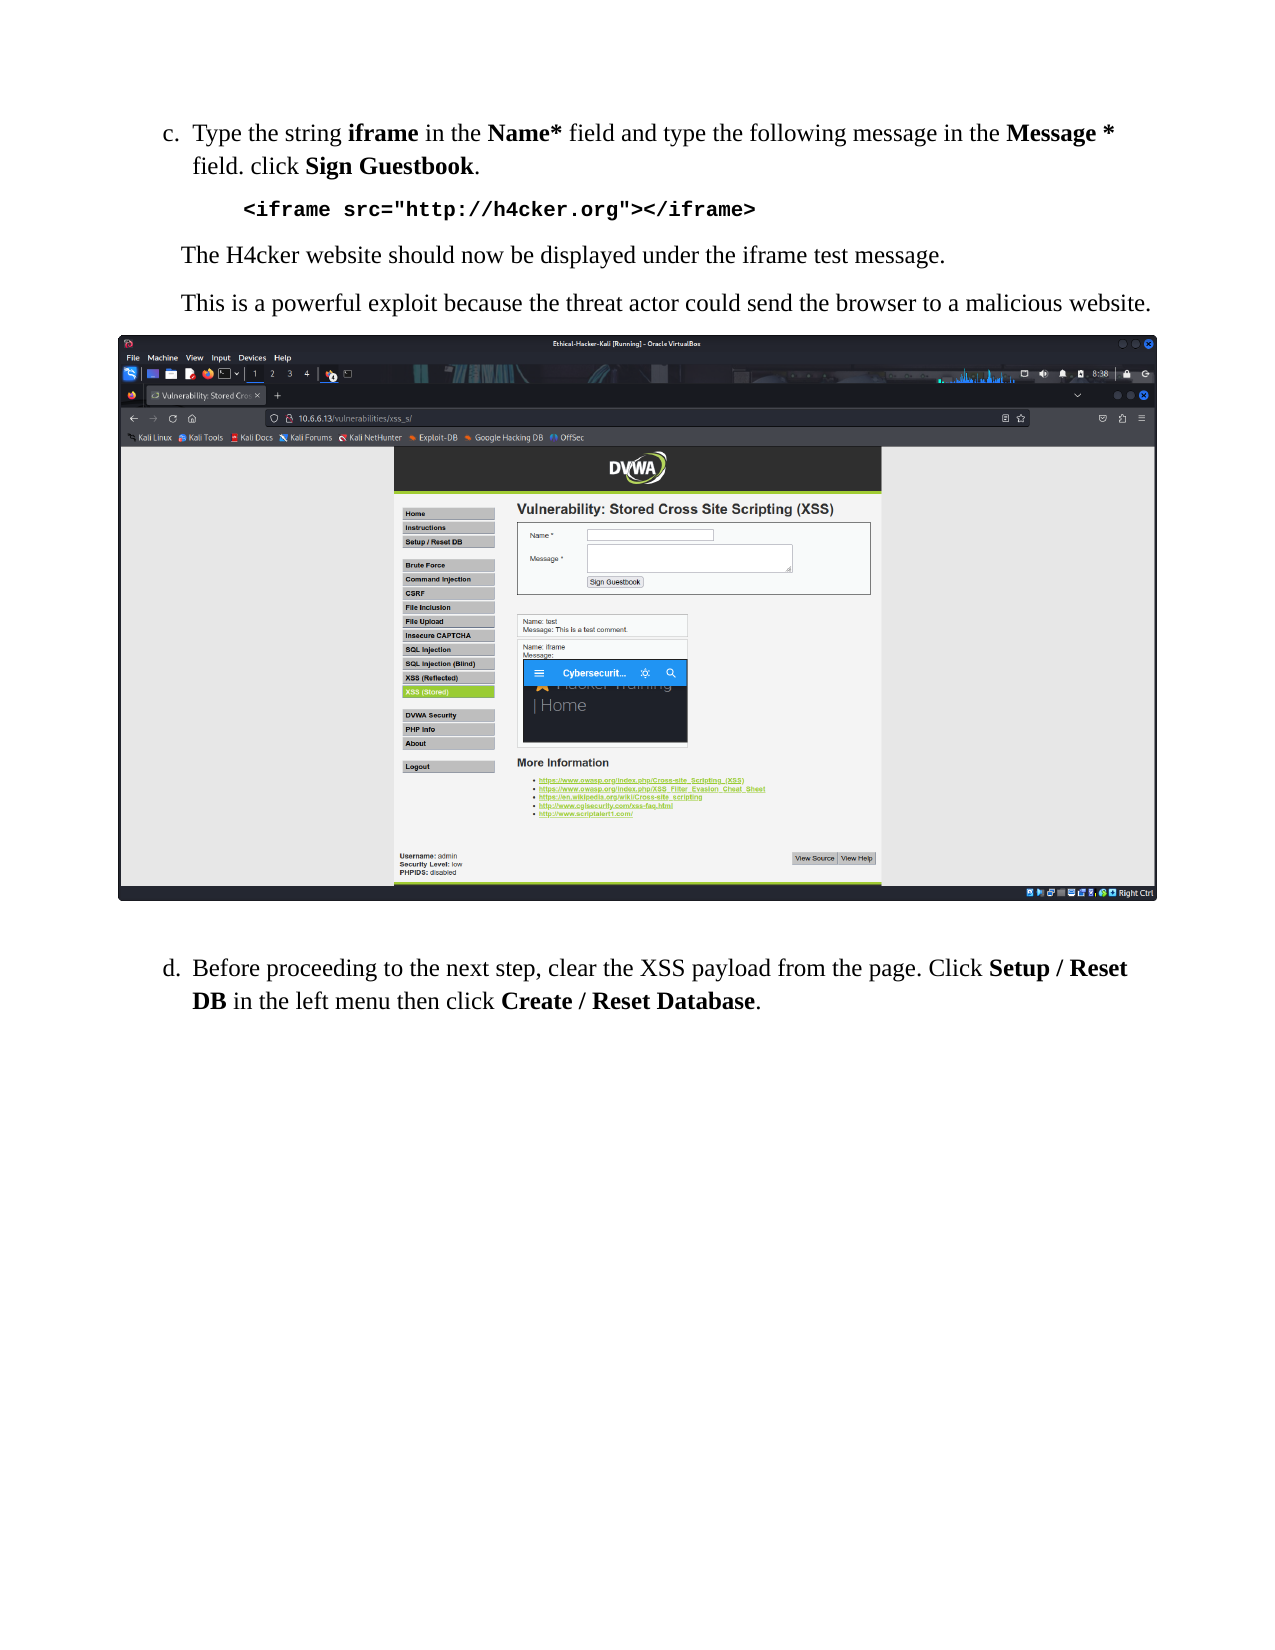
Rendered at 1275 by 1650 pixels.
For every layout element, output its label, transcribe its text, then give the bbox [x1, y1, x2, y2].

text This is a powerful exploit because the threat actor could send the browser to a malicious website. [181, 288, 1157, 317]
text <iframe src="http://h4cker.org"></iframe> [243, 199, 1157, 222]
picture [118, 335, 1157, 901]
list Before proceeding to the next step, clear the XSS payload from the page. Click Setup / Reset DB in the left menu then click Create / Reset Database. [162, 953, 1157, 1015]
text The H4cker website should now be displayed under the iframe test message. [181, 241, 1157, 269]
list Type the string iframe in the Name* field and type the following message in the Message * field. click Sign Guestbook. [162, 118, 1157, 180]
